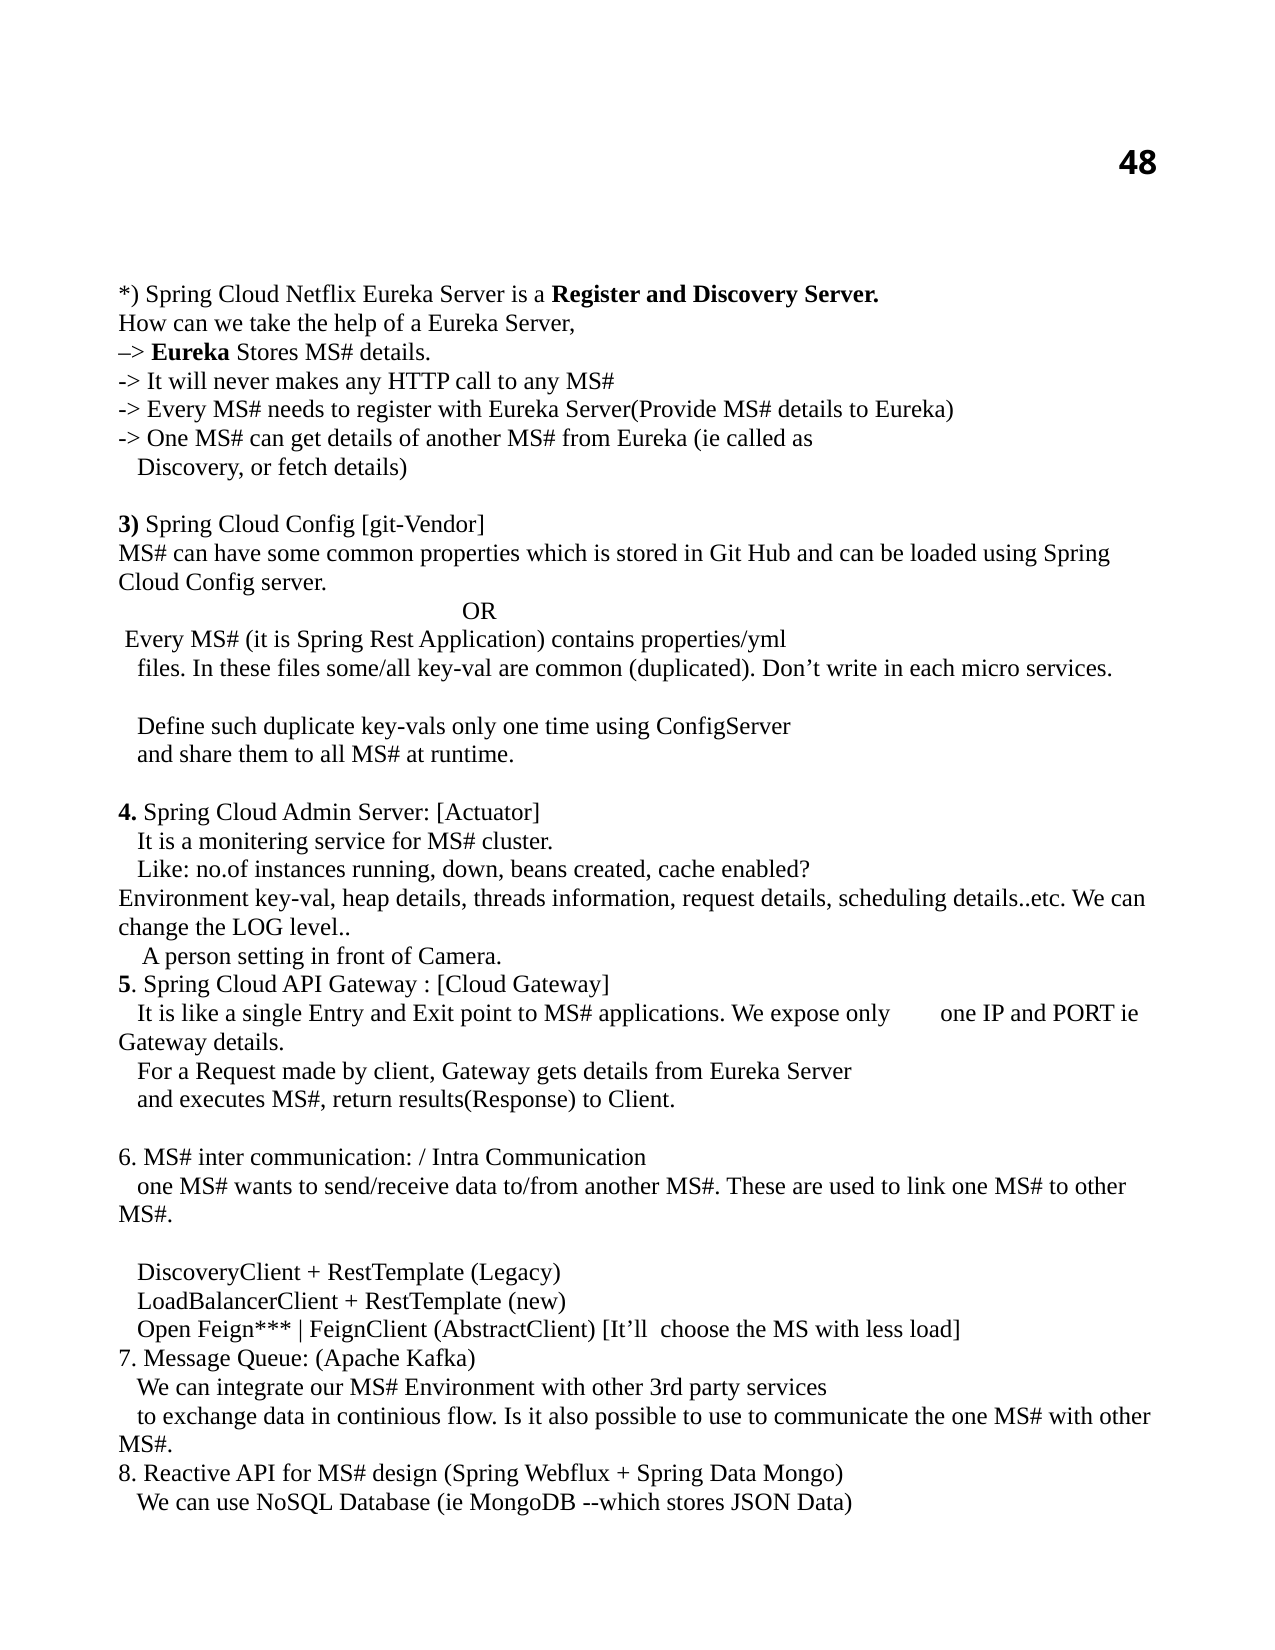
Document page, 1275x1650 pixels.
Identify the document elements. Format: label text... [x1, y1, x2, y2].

text -> One MS# can get details of another MS# from Eureka (ie called as [118, 423, 1157, 452]
text 4. Spring Cloud Admin Server: [Actuator] [118, 797, 1157, 826]
text Environment key-val, heap details, threads information, request details, scheduling details..etc. We can change the LOG level.. [118, 883, 1157, 941]
text and share them to all MS# at runtime. [118, 739, 1157, 768]
text OR [118, 596, 1157, 624]
text -> Every MS# needs to register with Eureka Server(Provide MS# details to Eureka) [118, 394, 1157, 423]
text files. In these files some/all key-val are common (duplicated). Don’t write in each micro services. [118, 653, 1157, 682]
text MS# can have some common properties which is stored in Git Hub and can be loaded using Spring Cloud Config server. [118, 538, 1157, 596]
text 3) Spring Cloud Config [git-Vendor] [118, 509, 1157, 538]
text Like: no.of instances running, down, beans created, cache enabled? [118, 854, 1157, 883]
text –> Eureka Stores MS# details. [118, 337, 1157, 366]
text 7. Message Queue: (Apache Kafka) [118, 1343, 1157, 1372]
text Discovery, or fetch details) [118, 452, 1157, 481]
text Open Feign*** | FeignClient (AbstractClient) [It’ll choose the MS with less load] [118, 1314, 1157, 1343]
text It is a monitering service for MS# cluster. [118, 826, 1157, 854]
text We can use NoSQL Database (ie MongoDB --which stores JSON Data) [118, 1487, 1157, 1516]
text Every MS# (it is Spring Rest Application) contains properties/yml [118, 624, 1157, 653]
text DiscoveryClient + RestTemplate (Legacy) [118, 1257, 1157, 1286]
text How can we take the help of a Eureka Server, [118, 308, 1157, 337]
text It is like a single Entry and Exit point to MS# applications. We expose only one IP and PORT ie Gateway details. [118, 998, 1157, 1056]
text Define such duplicate key-vals only one time using ConfigServer [118, 711, 1157, 739]
text We can integrate our MS# Environment with other 3rd party services [118, 1372, 1157, 1401]
text 5. Spring Cloud API Gateway : [Cloud Gateway] [118, 969, 1157, 998]
text one MS# wants to send/receive data to/from another MS#. These are used to link one MS# to other MS#. [118, 1171, 1157, 1228]
text to exchange data in continious flow. Is it also possible to use to communicate the one MS# with other MS#. [118, 1401, 1157, 1458]
text 8. Reactive API for MS# design (Spring Webflux + Spring Data Mongo) [118, 1458, 1157, 1487]
text *) Spring Cloud Netflix Eureka Server is a Register and Discovery Server. [118, 279, 1157, 308]
text and executes MS#, return results(Response) to Client. [118, 1084, 1157, 1113]
text LoadBalancerClient + RestTemplate (new) [118, 1286, 1157, 1314]
text 6. MS# inter communication: / Intra Communication [118, 1142, 1157, 1171]
text A person setting in front of Camera. [118, 941, 1157, 969]
text -> It will never makes any HTTP call to any MS# [118, 366, 1157, 394]
text For a Request made by client, Gateway gets details from Eureka Server [118, 1056, 1157, 1084]
